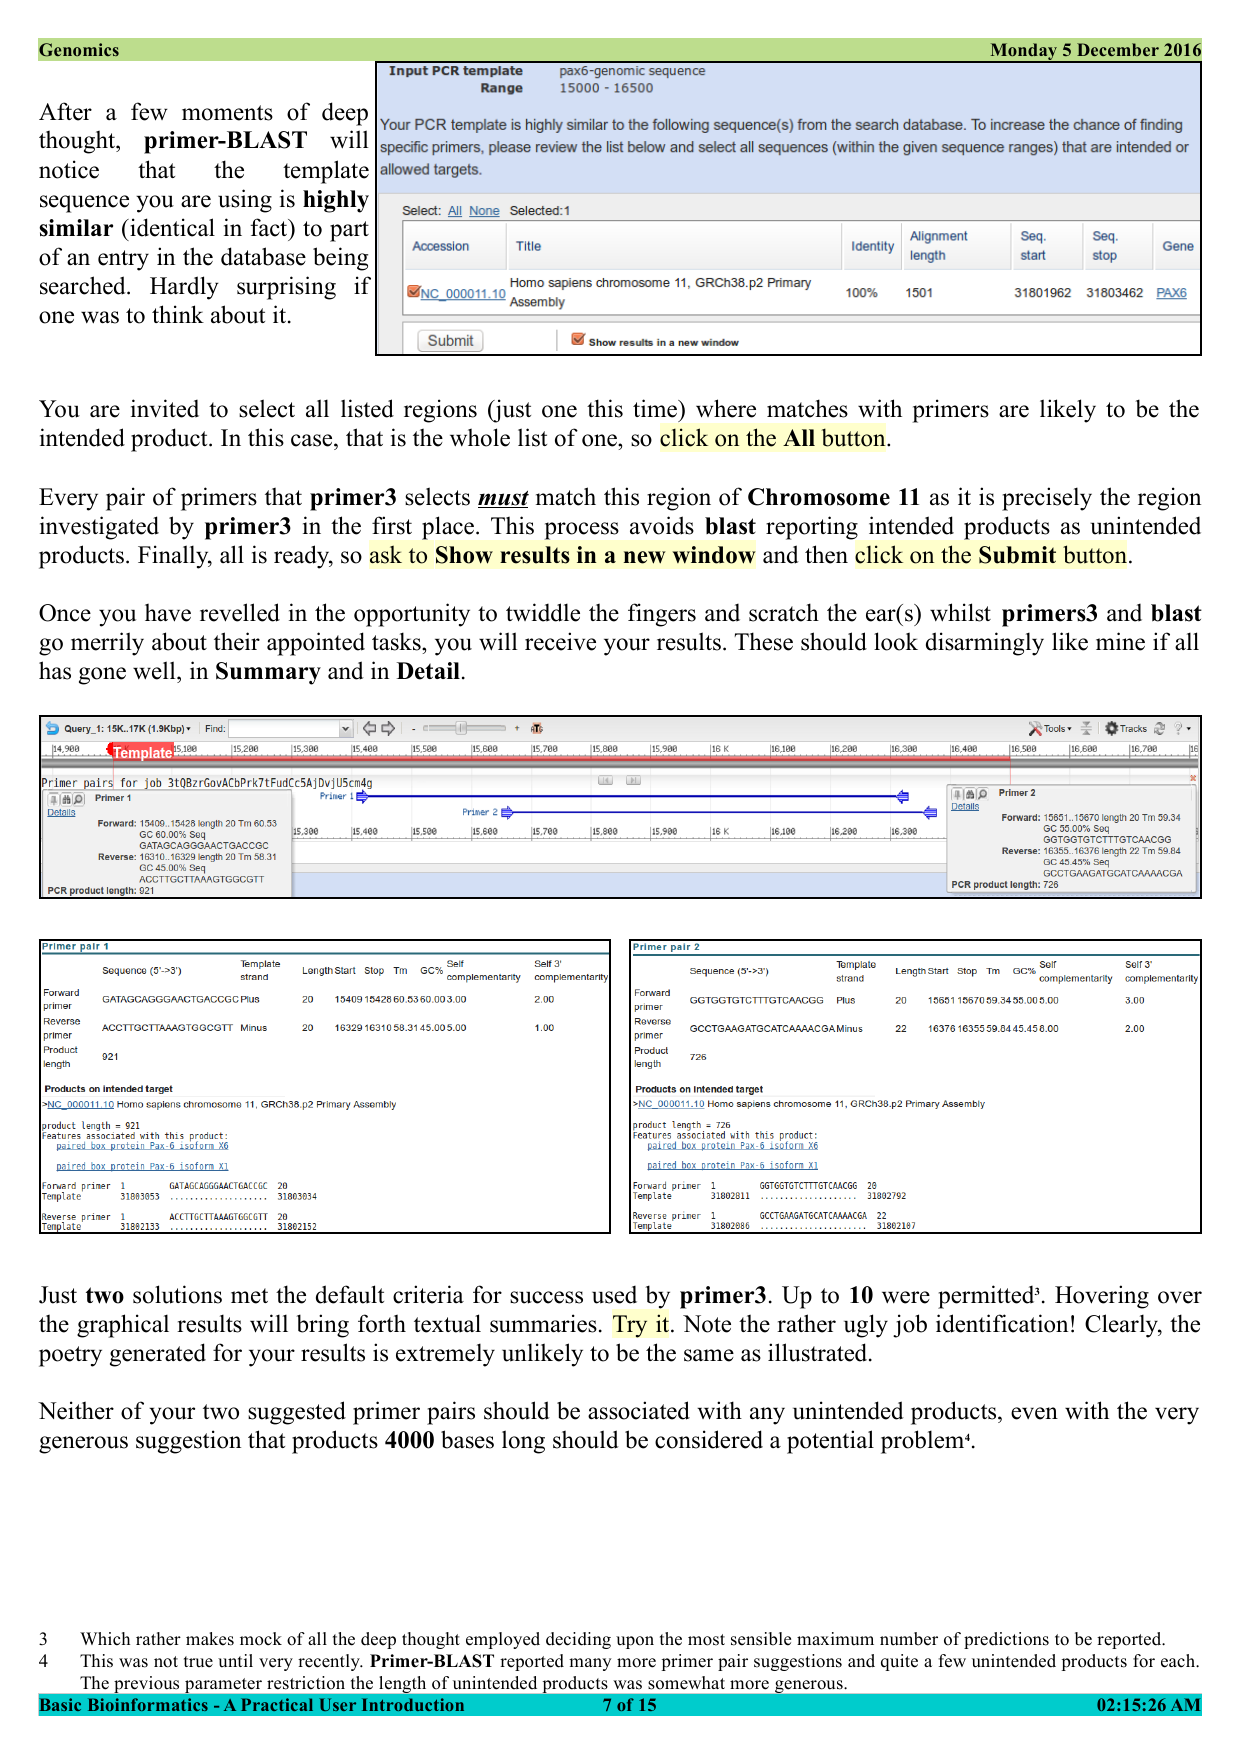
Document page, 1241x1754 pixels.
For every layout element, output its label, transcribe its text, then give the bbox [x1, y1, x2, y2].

picture [631, 941, 1200, 1232]
text This was not true until very recently. Primer-BLAST reported many more primer pair suggestions and quite a few unintended products for each. The previous parameter restriction the length of unintended products was somewhat more generous. [38, 1649, 1202, 1693]
text Which rather makes mock of all the deep thought employed deciding upon the most sensible maximum number of predictions to be reported. [38, 1627, 1202, 1649]
text Once you have revelled in the opportunity to twiddle the fingers and scratch the ear(s) whilst primers3 and blast go merrily about their appointed tasks, you will receive your results. These should look disarmingly like mine if all has gone well, in Summary and in Detail. [38, 598, 1202, 685]
text Every pair of primers that primer3 selects must match this region of Chromosome 11 as it is precisely the region investigated by primer3 in the first place. This process avoids blast reporting intended products as unintended products. Finally, all is ready, so ask to Show results in a new window and then click on the Submit button. [38, 481, 1202, 569]
text Neither of your two suggested primer pairs should be associated with any unintended products, even with the very generous suggestion that products 4000 bases long should be considered a potential problem. [38, 1396, 1202, 1454]
picture [41, 941, 609, 1232]
text After a few moments of deep thought, primer-BLAST will notice that the template sequence you are using is highly similar (identical in fact) to part of an entry in the database being searched. Hardly surprising if one was to think about it. [38, 96, 375, 329]
text Just two solutions met the default criteria for success used by primer3. Up to 10 were permitted. Hovering over the graphical results will bring forth textual summaries. Try it. Note the rather ugly job identification! Clearly, the poetry generated for your results is extremely unlikely to be the same as illustrated. [38, 1279, 1202, 1367]
picture [377, 63, 1200, 354]
picture [41, 717, 1200, 897]
text You are invited to select all listed regions (just one this time) where matches with primers are likely to be the intended product. In this case, that is the whole list of one, so click on the All button. [38, 394, 1202, 452]
